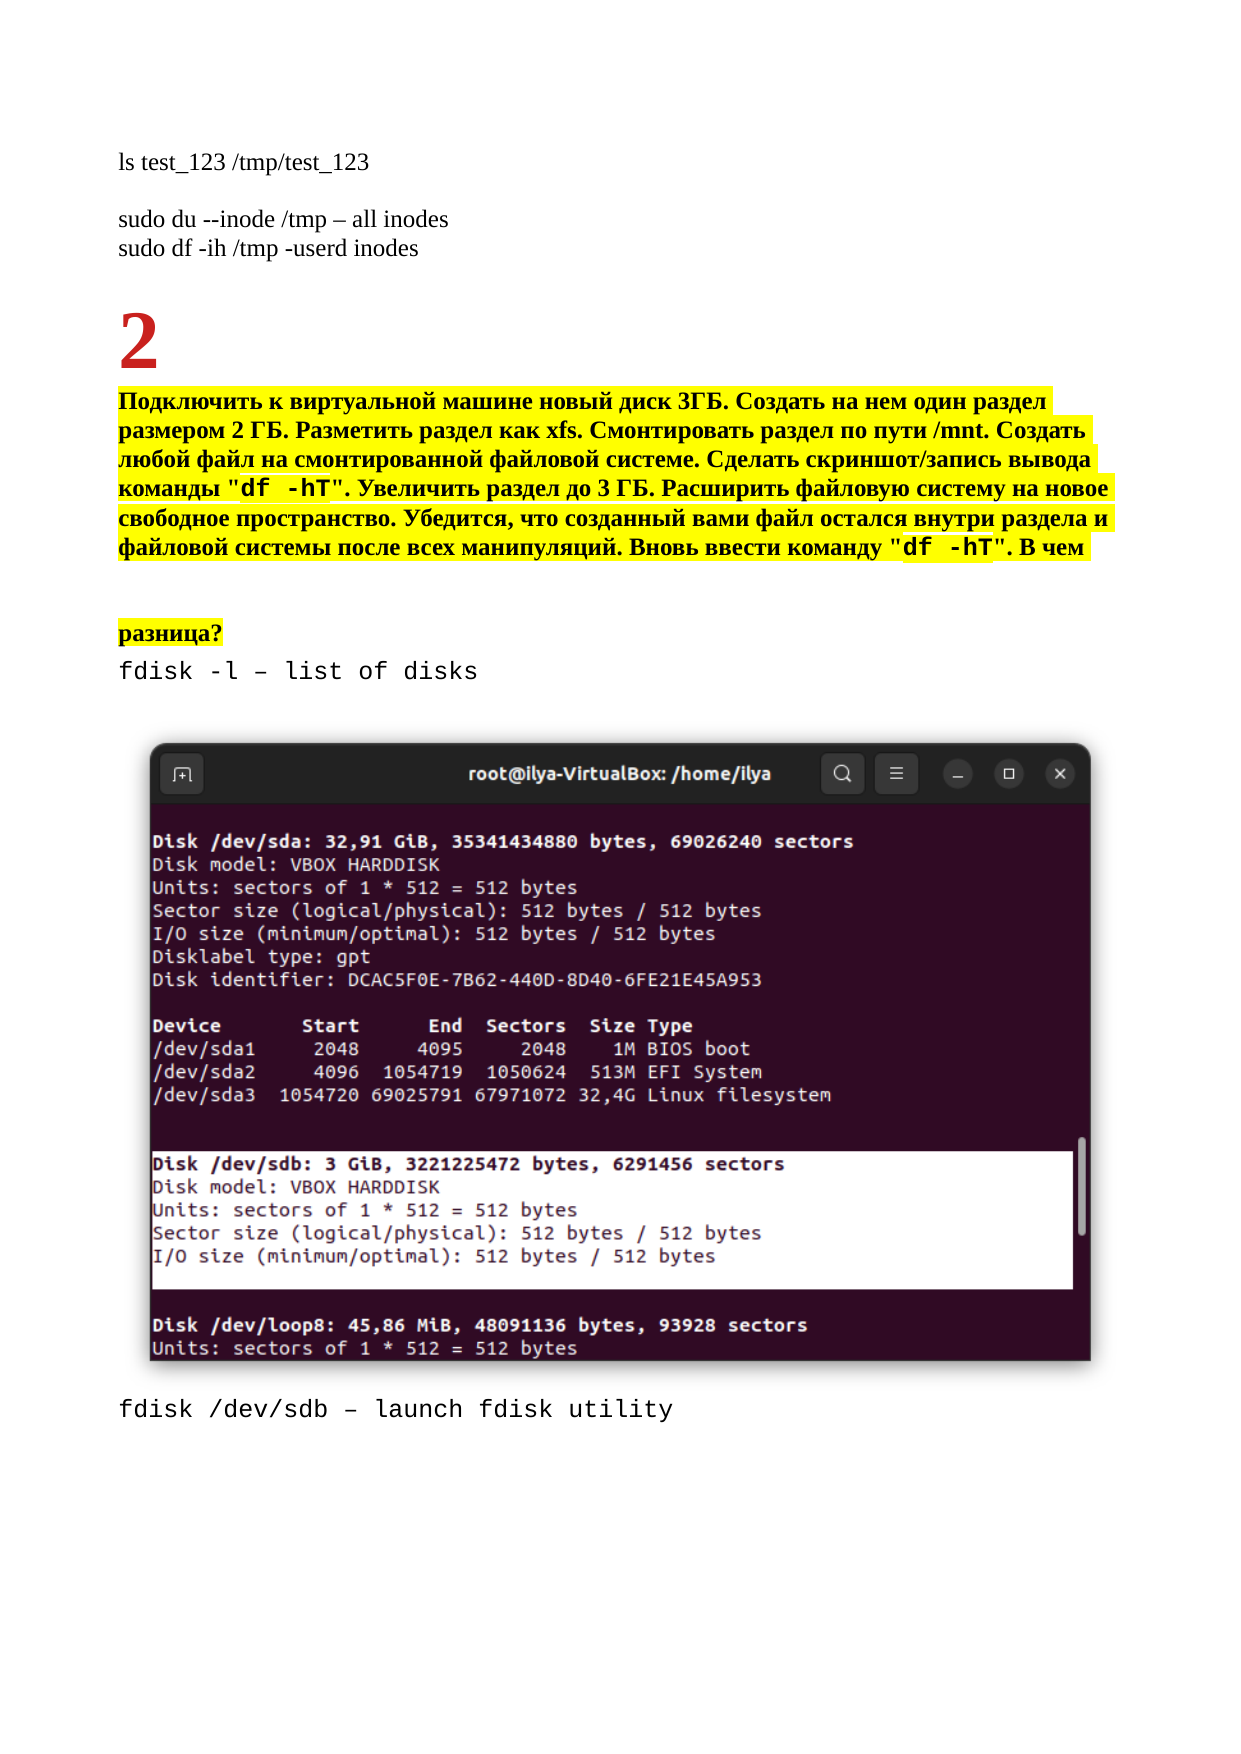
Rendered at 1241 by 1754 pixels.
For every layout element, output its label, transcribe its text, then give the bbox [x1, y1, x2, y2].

text fdisk /dev/sdb – launch fdisk utility [118, 1397, 1122, 1425]
text sudo du --inode /tmp – all inodes [118, 204, 1122, 233]
text 2 [118, 291, 1122, 386]
text sudo df -ih /tmp -userd inodes [118, 233, 1122, 262]
text fdisk -l – list of disks [118, 659, 1122, 687]
picture [118, 716, 1123, 1397]
text Подключить к виртуальной машине новый диск 3ГБ. Создать на нем один раздел размером 2 ГБ. Разметить раздел как xfs. Смонтировать раздел по пути /mnt. Создать любой файл на смонтированной файловой системе. Сделать скриншот/запись вывода команды "df -hT". Увеличить раздел до 3 ГБ. Расширить файловую систему на новое свободное пространство. Убедится, что созданный вами файл остался внутри раздела и файловой системы после всех манипуляций. Вновь ввести команду "df -hT". В чем разница? [118, 386, 1122, 659]
text ls test_123 /tmp/test_123 [118, 147, 1122, 176]
